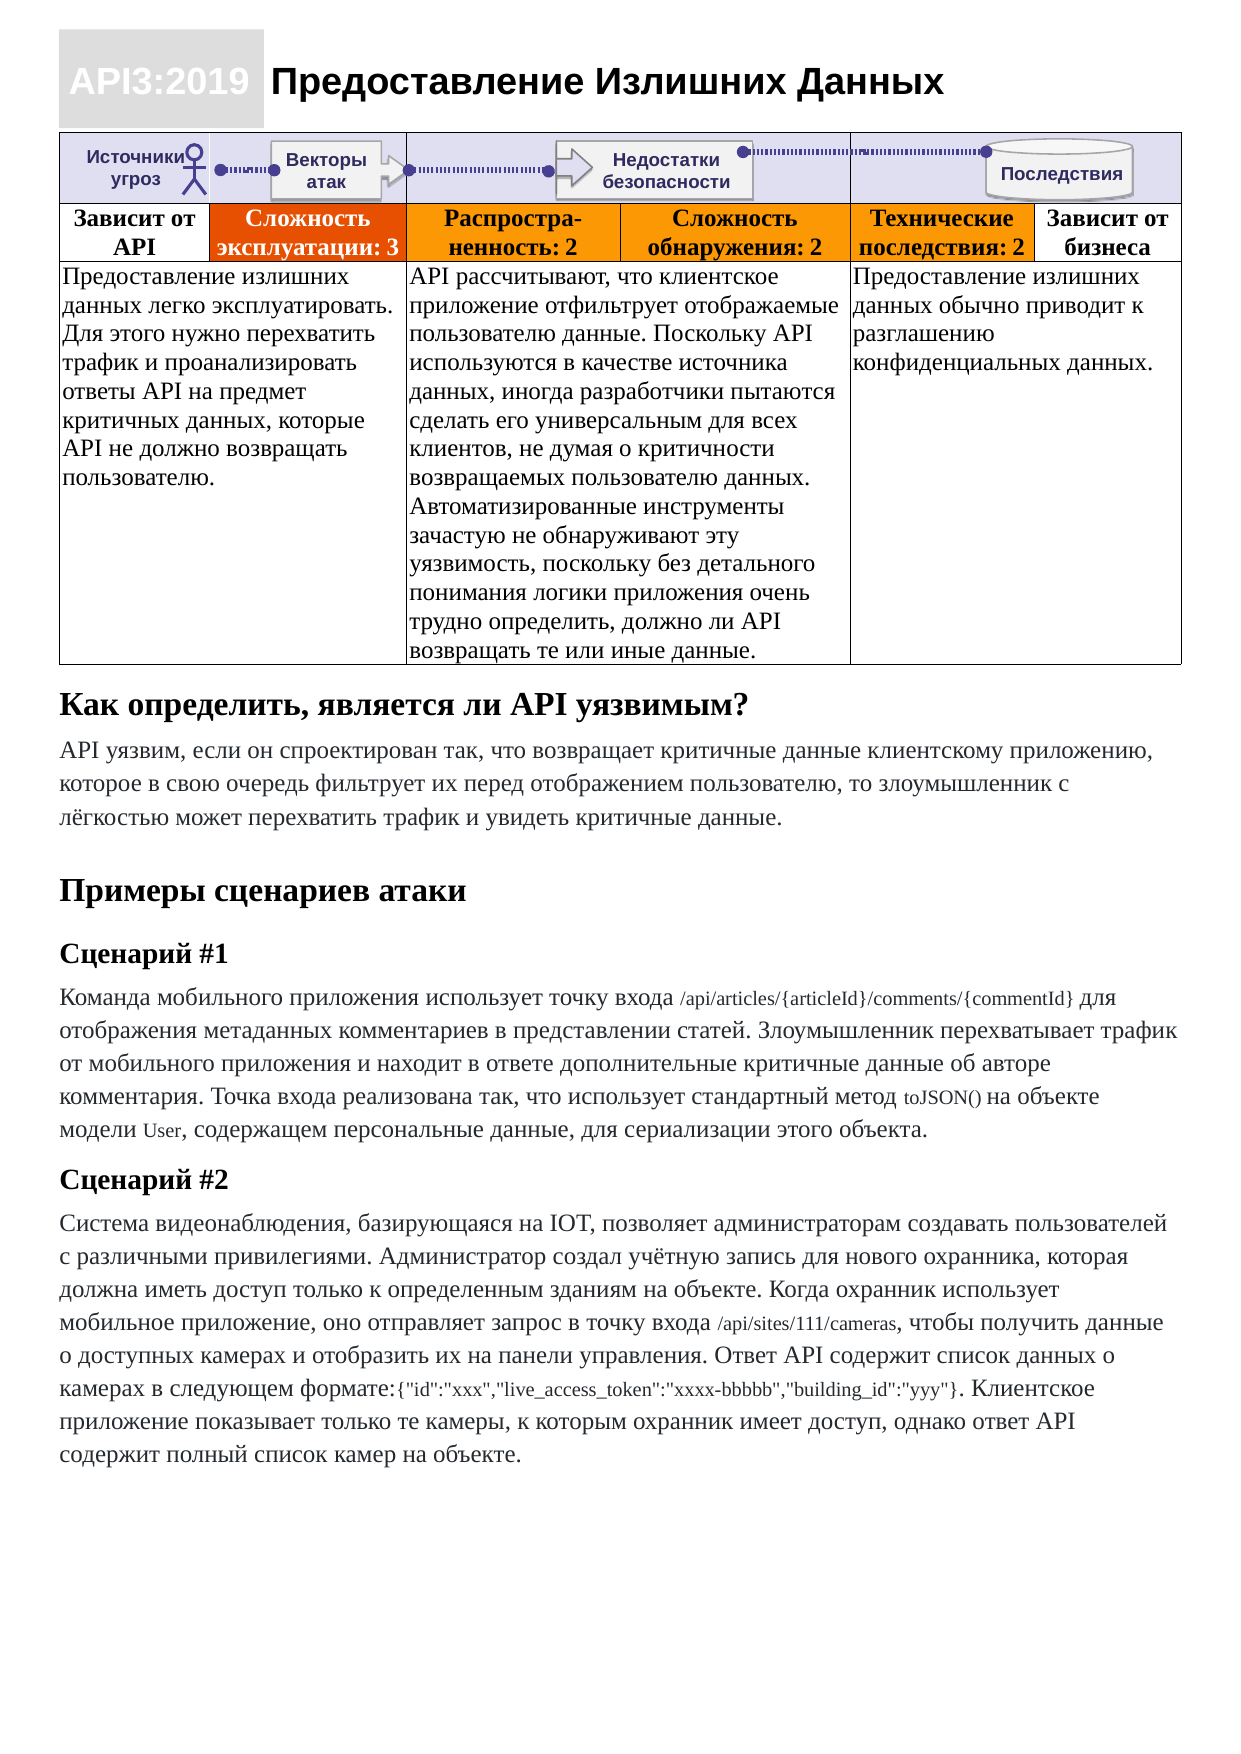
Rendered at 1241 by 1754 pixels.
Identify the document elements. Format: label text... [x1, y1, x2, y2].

table_header [210, 133, 406, 203]
table_cell Технические последствия: 2 [851, 204, 1034, 261]
subtitle Как определить, является ли API уязвимым? [59, 684, 1181, 723]
table_cell Предоставление излишних данных легко эксплуатировать. Для этого нужно перехватить трафик и проанализировать ответы API на предмет критичных данных, которые API не должно возвращать пользователю. [60, 262, 406, 663]
table_cell Сложность обнаружения: 2 [621, 204, 850, 261]
table_cell Предоставление излишних данных обычно приводит к разглашению конфиденциальных данных. [851, 262, 1181, 663]
table_header [60, 133, 209, 203]
subtitle Сценарий #1 [59, 936, 1181, 969]
table_header [851, 133, 1034, 203]
text Команда мобильного приложения использует точку входа /api/articles/{articleId}/comments/{commentId} для отображения метаданных комментариев в представлении статей. Злоумышленник перехватывает трафик от мобильного приложения и находит в ответе дополнительные критичные данные об авторе комментария. Точка входа реализована так, что использует стандартный метод toJSON() на объекте модели User, содержащем персональные данные, для сериализации этого объекта. [59, 982, 1181, 1143]
table_cell Сложность эксплуатации: 3 [210, 204, 406, 261]
subtitle Сценарий #2 [59, 1162, 1181, 1195]
table_header [1034, 133, 1181, 203]
table_header [382, 177, 406, 203]
subtitle Примеры сценариев атаки [59, 870, 1181, 909]
table_cell Зависит от бизнеса [1035, 204, 1181, 261]
table_cell Зависит от API [60, 204, 209, 261]
text API уязвим, если он спроектирован так, что возвращает критичные данные клиентскому приложению, которое в свою очередь фильтрует их перед отображением пользователю, то злоумышленник с лёгкостью может перехватить трафик и увидеть критичные данные. [59, 736, 1181, 830]
text Система видеонаблюдения, базирующаяся на IOT, позволяет администраторам создавать пользователей с различными привилегиями. Администратор создал учётную запись для нового охранника, которая должна иметь доступ только к определенным зданиям на объекте. Когда охранник использует мобильное приложение, оно отправляет запрос в точку входа /api/sites/111/cameras, чтобы получить данные о доступных камерах и отобразить их на панели управления. Ответ API содержит список данных о камерах в следующем формате:{"id":"xxx","live_access_token":"xxxx-bbbbb","building_id":"yyy"}. Клиентское приложение показывает только те камеры, к которым охранник имеет доступ, однако ответ API содержит полный список камер на объекте. [59, 1208, 1181, 1468]
table_cell Распростра-ненность: 2 [407, 204, 620, 261]
table_cell API рассчитывают, что клиентское приложение отфильтрует отображаемые пользователю данные. Поскольку API используются в качестве источника данных, иногда разработчики пытаются сделать его универсальным для всех клиентов, не думая о критичности возвращаемых пользователю данных. Автоматизированные инструменты зачастую не обнаруживают эту уязвимость, поскольку без детального понимания логики приложения очень трудно определить, должно ли API возвращать те или иные данные. [407, 262, 850, 663]
table_header [620, 133, 850, 203]
table_header [407, 133, 620, 203]
